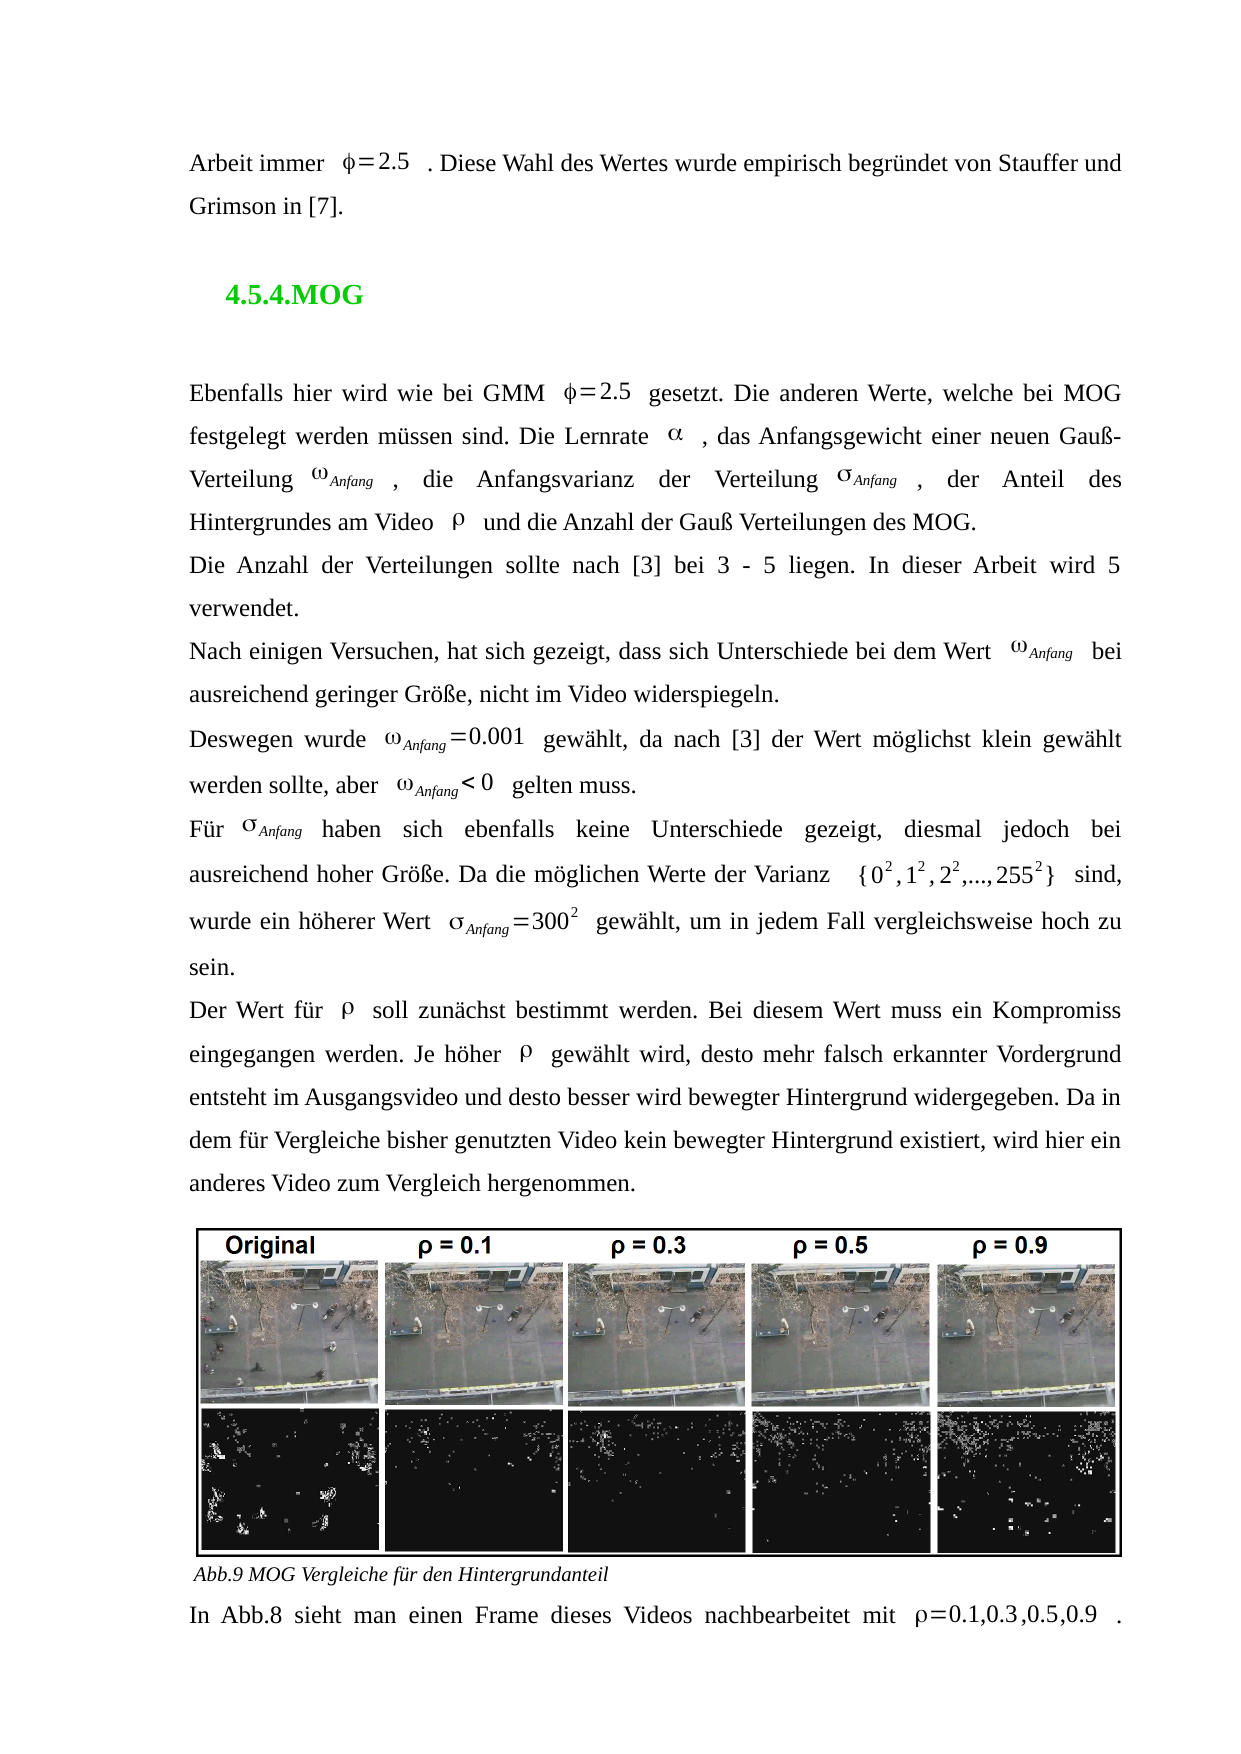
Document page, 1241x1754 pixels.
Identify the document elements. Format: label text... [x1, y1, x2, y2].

text Nach einigen Versuchen, hat sich gezeigt, dass sich Unterschiede bei dem Wertbei ausreichend geringer Größe, nicht im Video widerspiegeln. [189, 636, 1122, 708]
text Ebenfalls hier wird wie bei GMMgesetzt. Die anderen Werte, welche bei MOG festgelegt werden müssen sind. Die Lernrate, das Anfangsgewicht einer neuen Gauß-Verteilung, die Anfangsvarianz der Verteilung, der Anteil des Hintergrundes am Videound die Anzahl der Gauß Verteilungen des MOG. [189, 378, 1122, 536]
text Deswegen wurdegewählt, da nach [3] der Wert möglichst klein gewählt werden sollte, abergelten muss. [189, 723, 1122, 800]
picture [193, 1223, 1127, 1562]
text Abb.9 MOG Vergleiche für den Hintergrundanteil [194, 1224, 1196, 1586]
text Der Wert fürsoll zunächst bestimmt werden. Bei diesem Wert muss ein Kompromiss eingegangen werden. Je höhergewählt wird, desto mehr falsch erkannter Vordergrund entsteht im Ausgangsvideo und desto besser wird bewegter Hintergrund widergegeben. Da in dem für Vergleiche bisher genutzten Video kein bewegter Hintergrund existiert, wird hier ein anderes Video zum Vergleich hergenommen. [189, 996, 1122, 1197]
text In Abb.8 sieht man einen Frame dieses Videos nachbearbeitet mit. Darunter sieht man das Differenzbild, dieses Frames mit seinem Vorgänger im jeweiligen Ausgangsvideo. Der Sichtbarkeit halber wurde das Differenzbild binarisiert mit einem Threshold von 3. [189, 1211, 1196, 1629]
text Die Anzahl der Verteilungen sollte nach [3] bei 3 - 5 liegen. In dieser Arbeit wird 5 verwendet. [189, 550, 1122, 622]
text 4.5.4.MOG [189, 277, 1122, 311]
text Fürhaben sich ebenfalls keine Unterschiede gezeigt, diesmal jedoch bei ausreichend hoher Größe. Da die möglichen Werte der Varianz sind, wurde ein höherer Wertgewählt, um in jedem Fall vergleichsweise hoch zu sein. [189, 814, 1122, 981]
text Unten links in Abb.7 wird alles sehr dunkel. Dies liegt daran, dass dieses GMM mitbeginnt und sich farblich dann erst an das Video anpasst. Man kann also sehen, dass bei der Auswahl desein genaues Ergebnisvideo und eine schnelle Anpassung an Veränderungen in einem Kompromiss gegenüberstehen. Da alle GMM den gleichen Speicher- und Rechenbedarf haben, kommt es bei der Wahl deslediglich auf die Qualität des Ergebnisvideos an.undgeben hier sicherlich den besten Kompromiss. Sie brauchen nicht zu lange um sich an das Video anzupassen und liefern ein vergleichsweise gutes Ergebnis. Die Anpassung beidauert aber immer nochFrames, was in diesem Video mehr als 40 Sekunden bedeutet. Das ist zu lang und bringt die Wahl auf. Neben dem Wert fürgibt es noch den theoretisch einstellbaren Wert, welcher den Maximalen Abstand eines Wertes vom Mittelwert in Zusammenhang mit der Varianz beschreibt. Wie schon erwähnt, ist in dieser Arbeit immer. Diese Wahl des Wertes wurde empirisch begründet von Stauffer und Grimson in [7]. [189, 148, 1122, 219]
